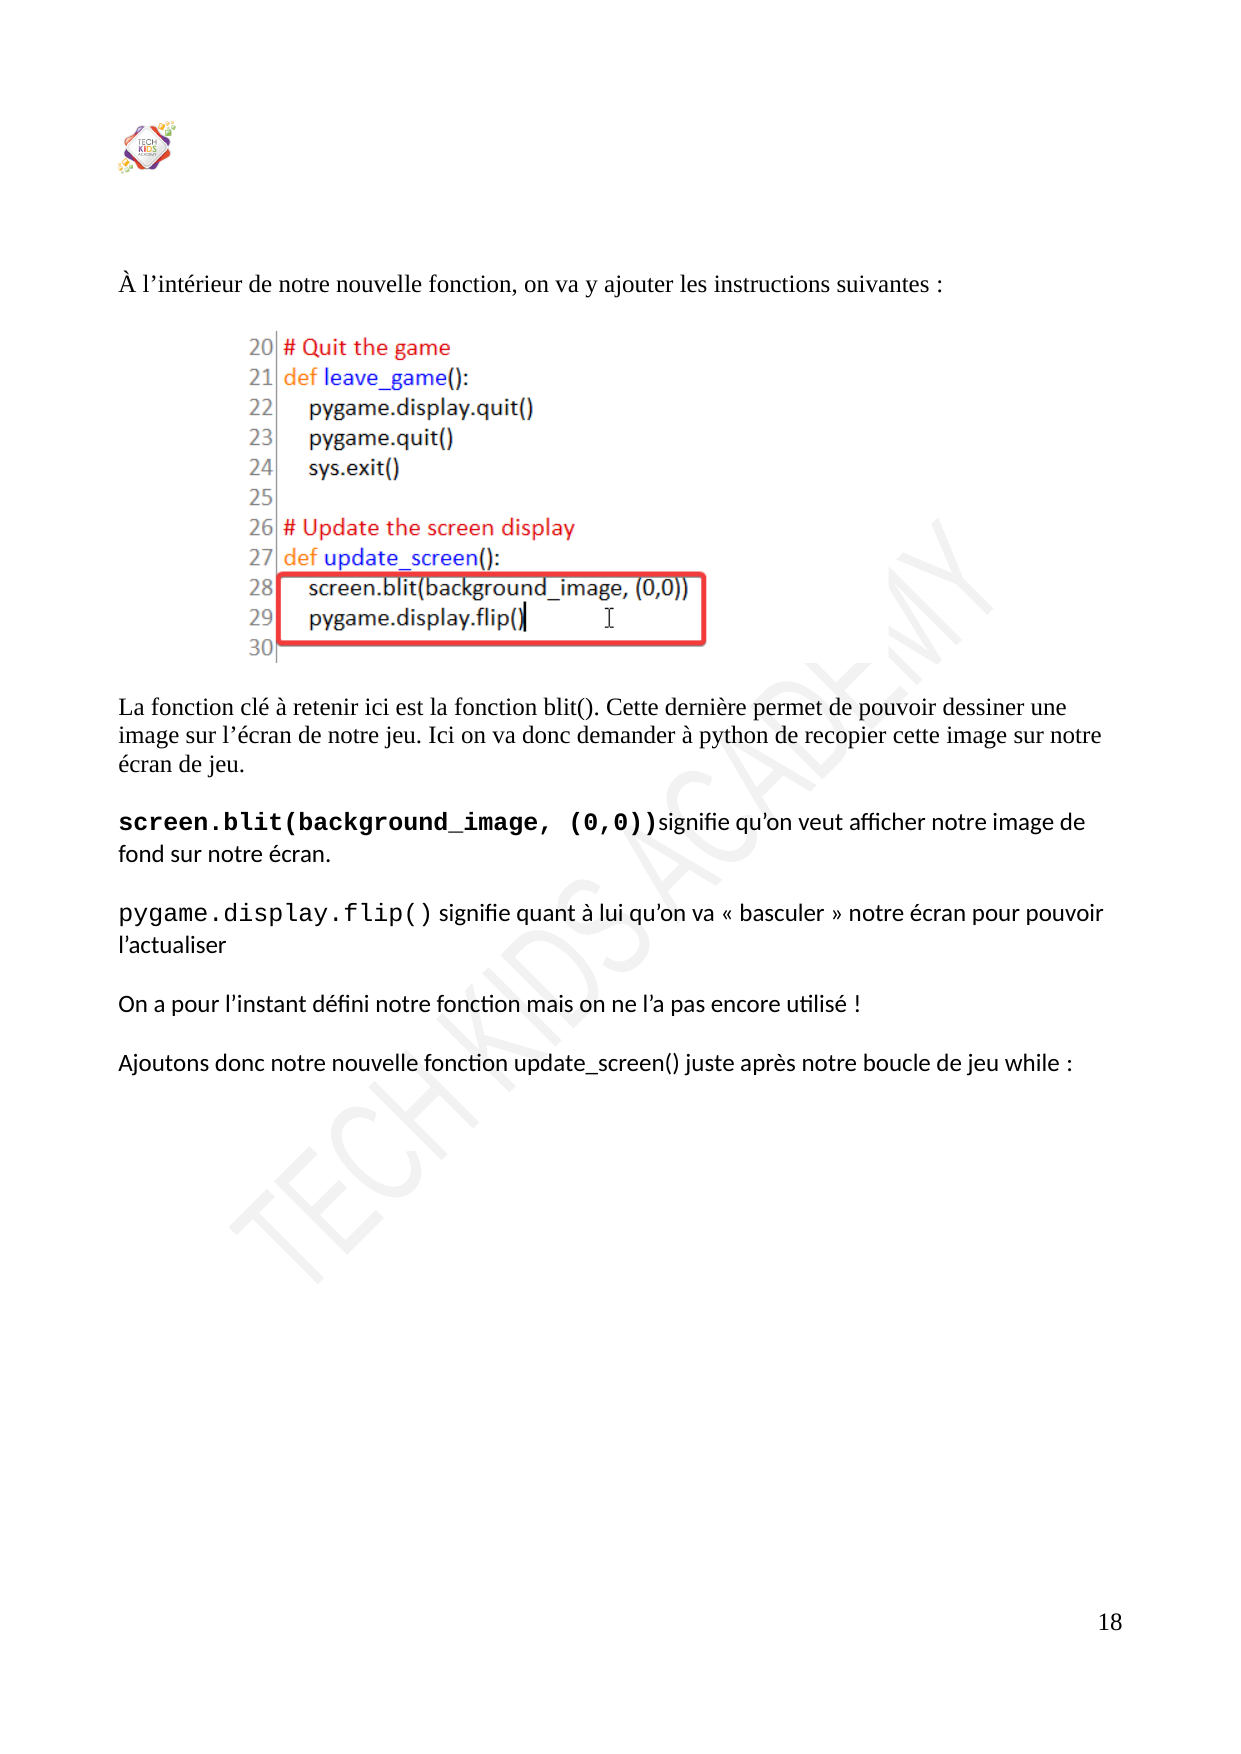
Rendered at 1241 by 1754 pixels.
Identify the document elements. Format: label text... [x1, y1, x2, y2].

text Ajoutons donc notre nouvelle fonction update_screen() juste après notre boucle de jeu while : [487, 1047, 1122, 1077]
text À l’intérieur de notre nouvelle fonction, on va y ajouter les instructions suivantes : [118, 269, 1122, 298]
text La fonction clé à retenir ici est la fonction blit(). Cette dernière permet de pouvoir dessiner une image sur l’écran de notre jeu. Ici on va donc demander à python de recopier cette image sur notre écran de jeu. [118, 692, 819, 778]
text pygame.display.flip() signifie quant à lui qu’on va « basculer » notre écran pour pouvoir l’actualiser [568, 897, 1122, 959]
text La fonction clé à retenir ici est la fonction blit(). Cette dernière permet de pouvoir dessiner une image sur l’écran de notre jeu. Ici on va donc demander à python de recopier cette image sur notre écran de jeu. [768, 692, 836, 764]
text Ajoutons donc notre nouvelle fonction update_screen() juste après notre boucle de jeu while : [118, 1047, 492, 1077]
text screen.blit(background_image, (0,0))signifie qu’on veut afficher notre image de fond sur notre écran. [118, 807, 1122, 869]
text La fonction clé à retenir ici est la fonction blit(). Cette dernière permet de pouvoir dessiner une image sur l’écran de notre jeu. Ici on va donc demander à python de recopier cette image sur notre écran de jeu. [825, 692, 1122, 778]
picture [118, 118, 176, 176]
picture [246, 331, 889, 663]
text On a pour l’instant défini notre fonction mais on ne l’a pas encore utilisé ! [585, 988, 1122, 1018]
text pygame.display.flip() signifie quant à lui qu’on va « basculer » notre écran pour pouvoir l’actualiser [118, 897, 639, 959]
text On a pour l’instant défini notre fonction mais on ne l’a pas encore utilisé ! [118, 988, 471, 1018]
